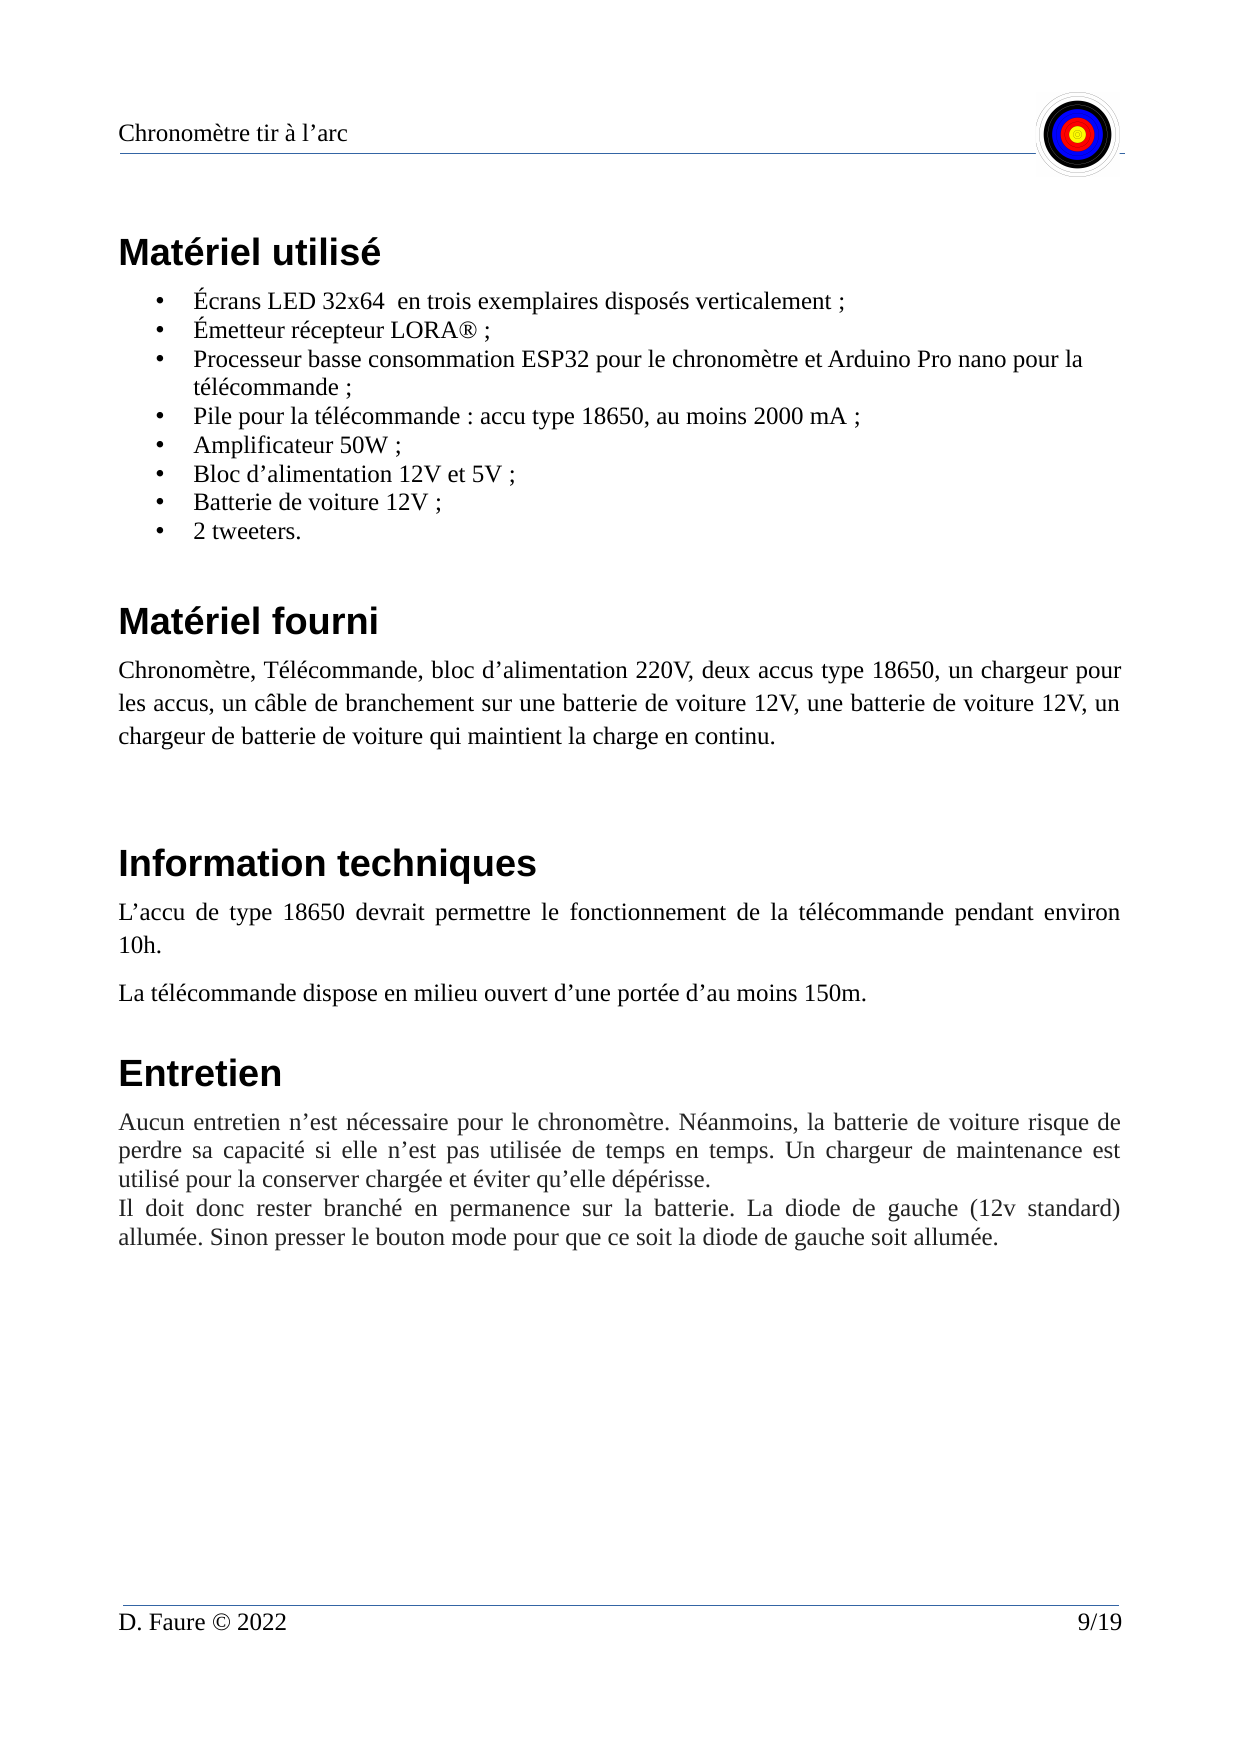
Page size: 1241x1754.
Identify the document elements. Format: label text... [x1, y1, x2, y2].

text La télécommande dispose en milieu ouvert d’une portée d’au moins 150m. [118, 978, 1122, 1007]
list Émetteur récepteur LORA® ; [156, 315, 1122, 344]
text Aucun entretien n’est nécessaire pour le chronomètre. Néanmoins, la batterie de voiture risque de perdre sa capacité si elle n’est pas utilisée de temps en temps. Un chargeur de maintenance est utilisé pour la conserver chargée et éviter qu’elle dépérisse. [118, 1107, 1122, 1193]
subtitle Entretien [118, 1051, 1122, 1094]
list Processeur basse consommation ESP32 pour le chronomètre et Arduino Pro nano pour la télécommande ; [156, 344, 1122, 401]
list Écrans LED 32x64 en trois exemplaires disposés verticalement ; [156, 286, 1122, 315]
subtitle Information techniques [118, 841, 1122, 885]
list Amplificateur 50W ; [156, 430, 1122, 459]
list 2 tweeters. [156, 516, 1122, 545]
subtitle Matériel fourni [118, 599, 1122, 642]
text Il doit donc rester branché en permanence sur la batterie. La diode de gauche (12v standard) allumée. Sinon presser le bouton mode pour que ce soit la diode de gauche soit allumée. [118, 1193, 1122, 1250]
text L’accu de type 18650 devrait permettre le fonctionnement de la télécommande pendant environ 10h. [118, 897, 1122, 959]
text Chronomètre, Télécommande, bloc d’alimentation 220V, deux accus type 18650, un chargeur pour les accus, un câble de branchement sur une batterie de voiture 12V, une batterie de voiture 12V, un chargeur de batterie de voiture qui maintient la charge en continu. [118, 655, 1122, 750]
list Pile pour la télécommande : accu type 18650, au moins 2000 mA ; [156, 401, 1122, 430]
subtitle Matériel utilisé [118, 230, 1122, 274]
picture [1035, 92, 1120, 177]
list Bloc d’alimentation 12V et 5V ; [156, 459, 1122, 487]
list Batterie de voiture 12V ; [156, 487, 1122, 516]
